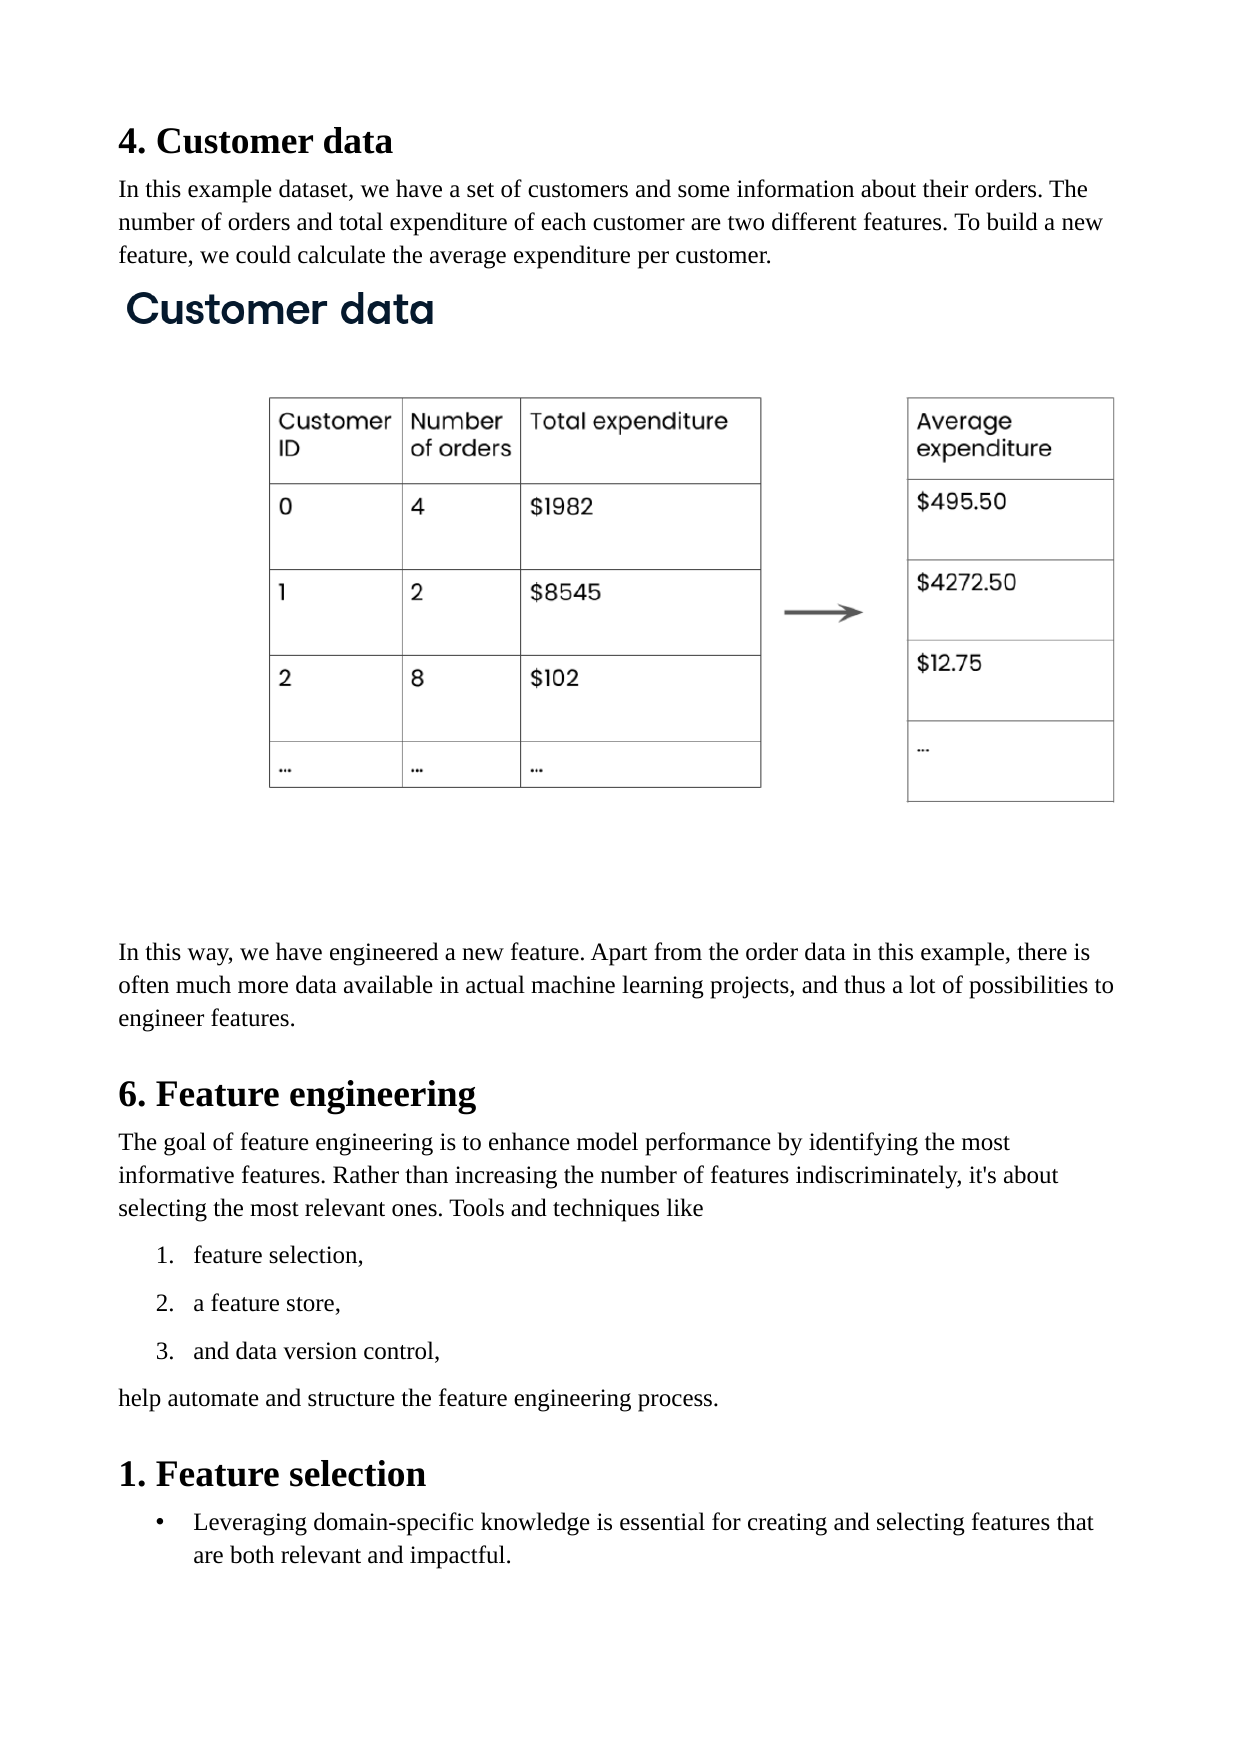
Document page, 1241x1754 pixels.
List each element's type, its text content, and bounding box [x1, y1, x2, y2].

text In this example dataset, we have a set of customers and some information about their orders. The number of orders and total expenditure of each customer are two different features. To build a new feature, we could calculate the average expenditure per customer. [118, 174, 1122, 268]
subtitle 4. Customer data [118, 118, 1122, 161]
list feature selection, [156, 1241, 1122, 1269]
list a feature store, [156, 1288, 1122, 1317]
subtitle 6. Feature engineering [118, 1071, 1122, 1114]
picture [118, 287, 1123, 809]
list Leveraging domain-specific knowledge is essential for creating and selecting features that are both relevant and impactful. [156, 1507, 1122, 1569]
list and data version control, [156, 1336, 1122, 1364]
text In this way, we have engineered a new feature. Apart from the order data in this example, there is often much more data available in actual machine learning projects, and thus a lot of possibilities to engineer features. [118, 937, 1122, 1032]
text The goal of feature engineering is to enhance model performance by identifying the most informative features. Rather than increasing the number of features indiscriminately, it's about selecting the most relevant ones. Tools and techniques like [118, 1127, 1122, 1222]
subtitle 1. Feature selection [118, 1452, 1122, 1495]
text help automate and structure the feature engineering process. [118, 1383, 1122, 1412]
